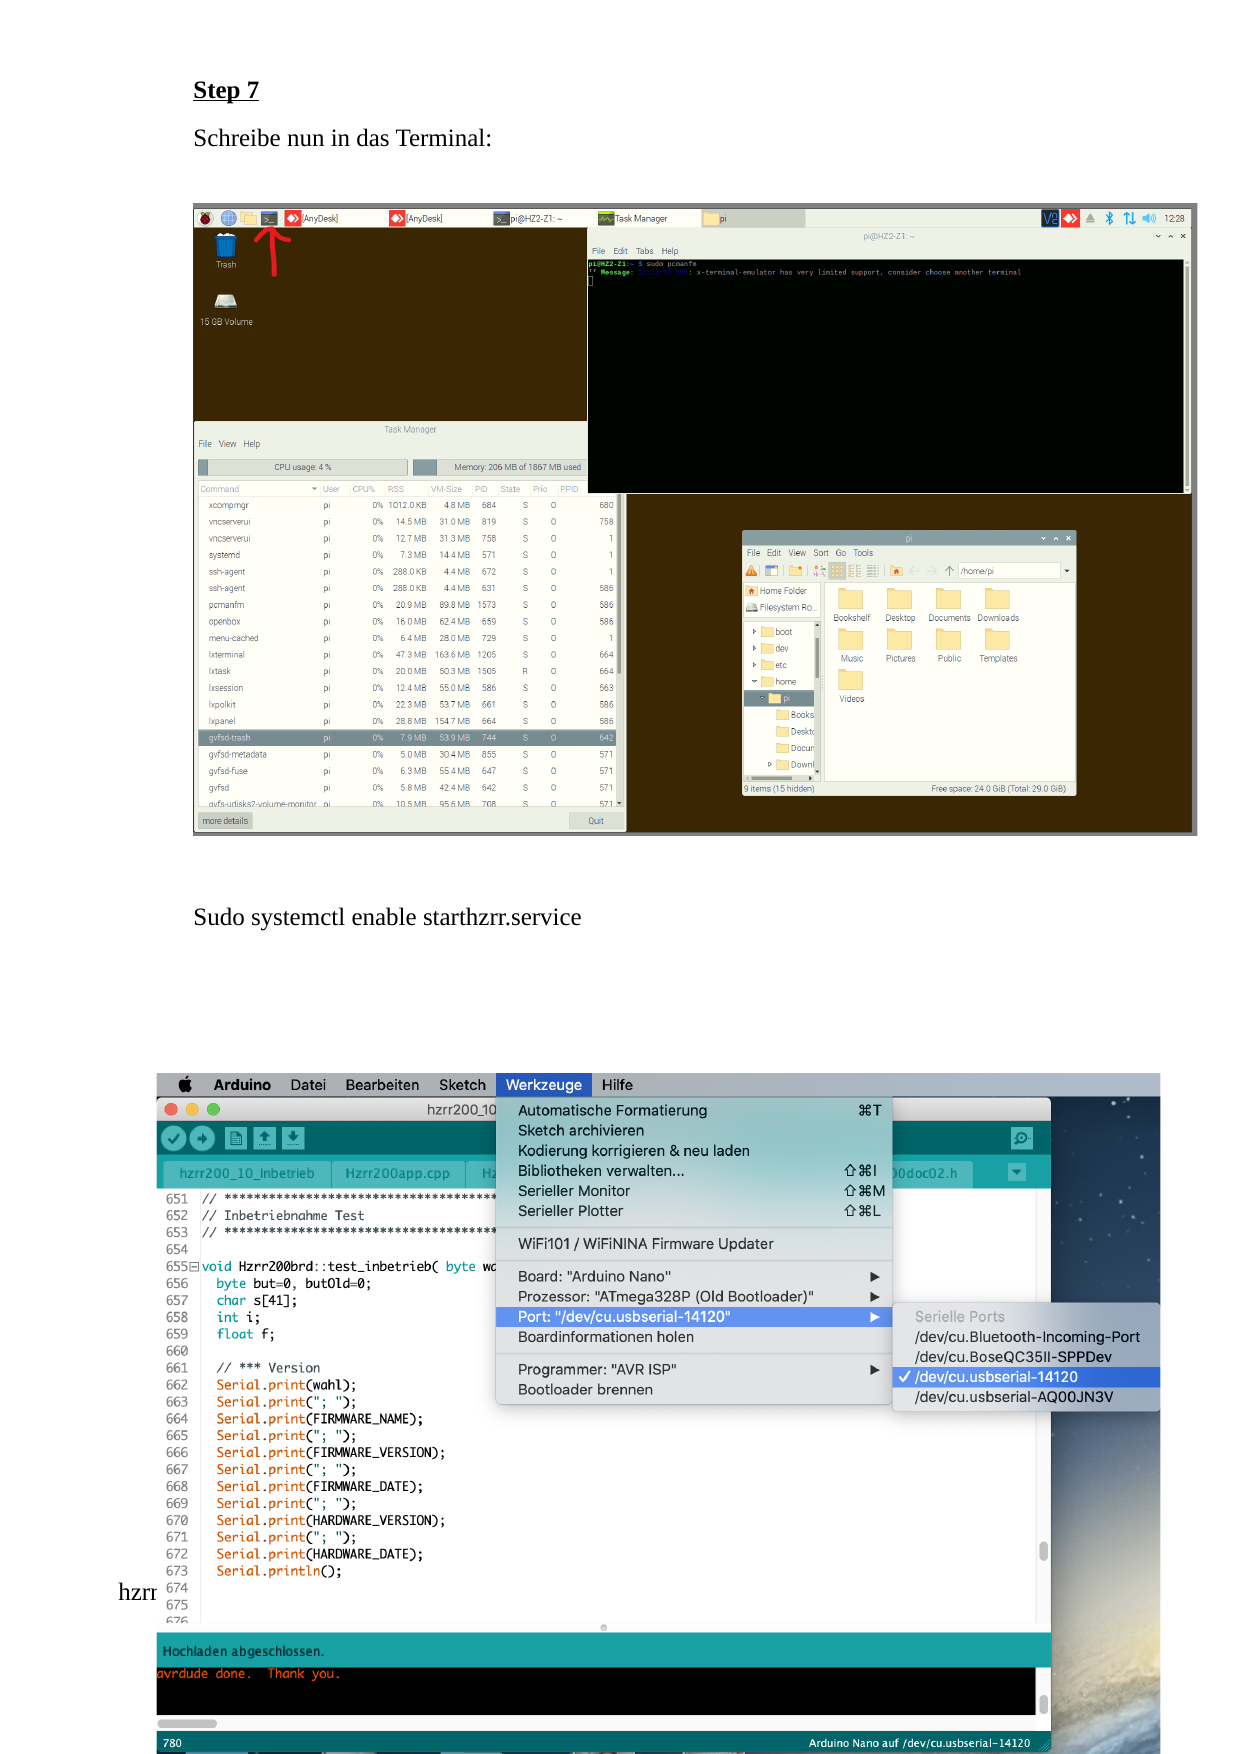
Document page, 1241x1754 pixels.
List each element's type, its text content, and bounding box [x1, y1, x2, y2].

text Schreibe nun in das Terminal: [118, 123, 1122, 151]
text Step 7 [118, 75, 1122, 104]
text Sudo systemctl enable starthzrr.service [118, 902, 1122, 931]
